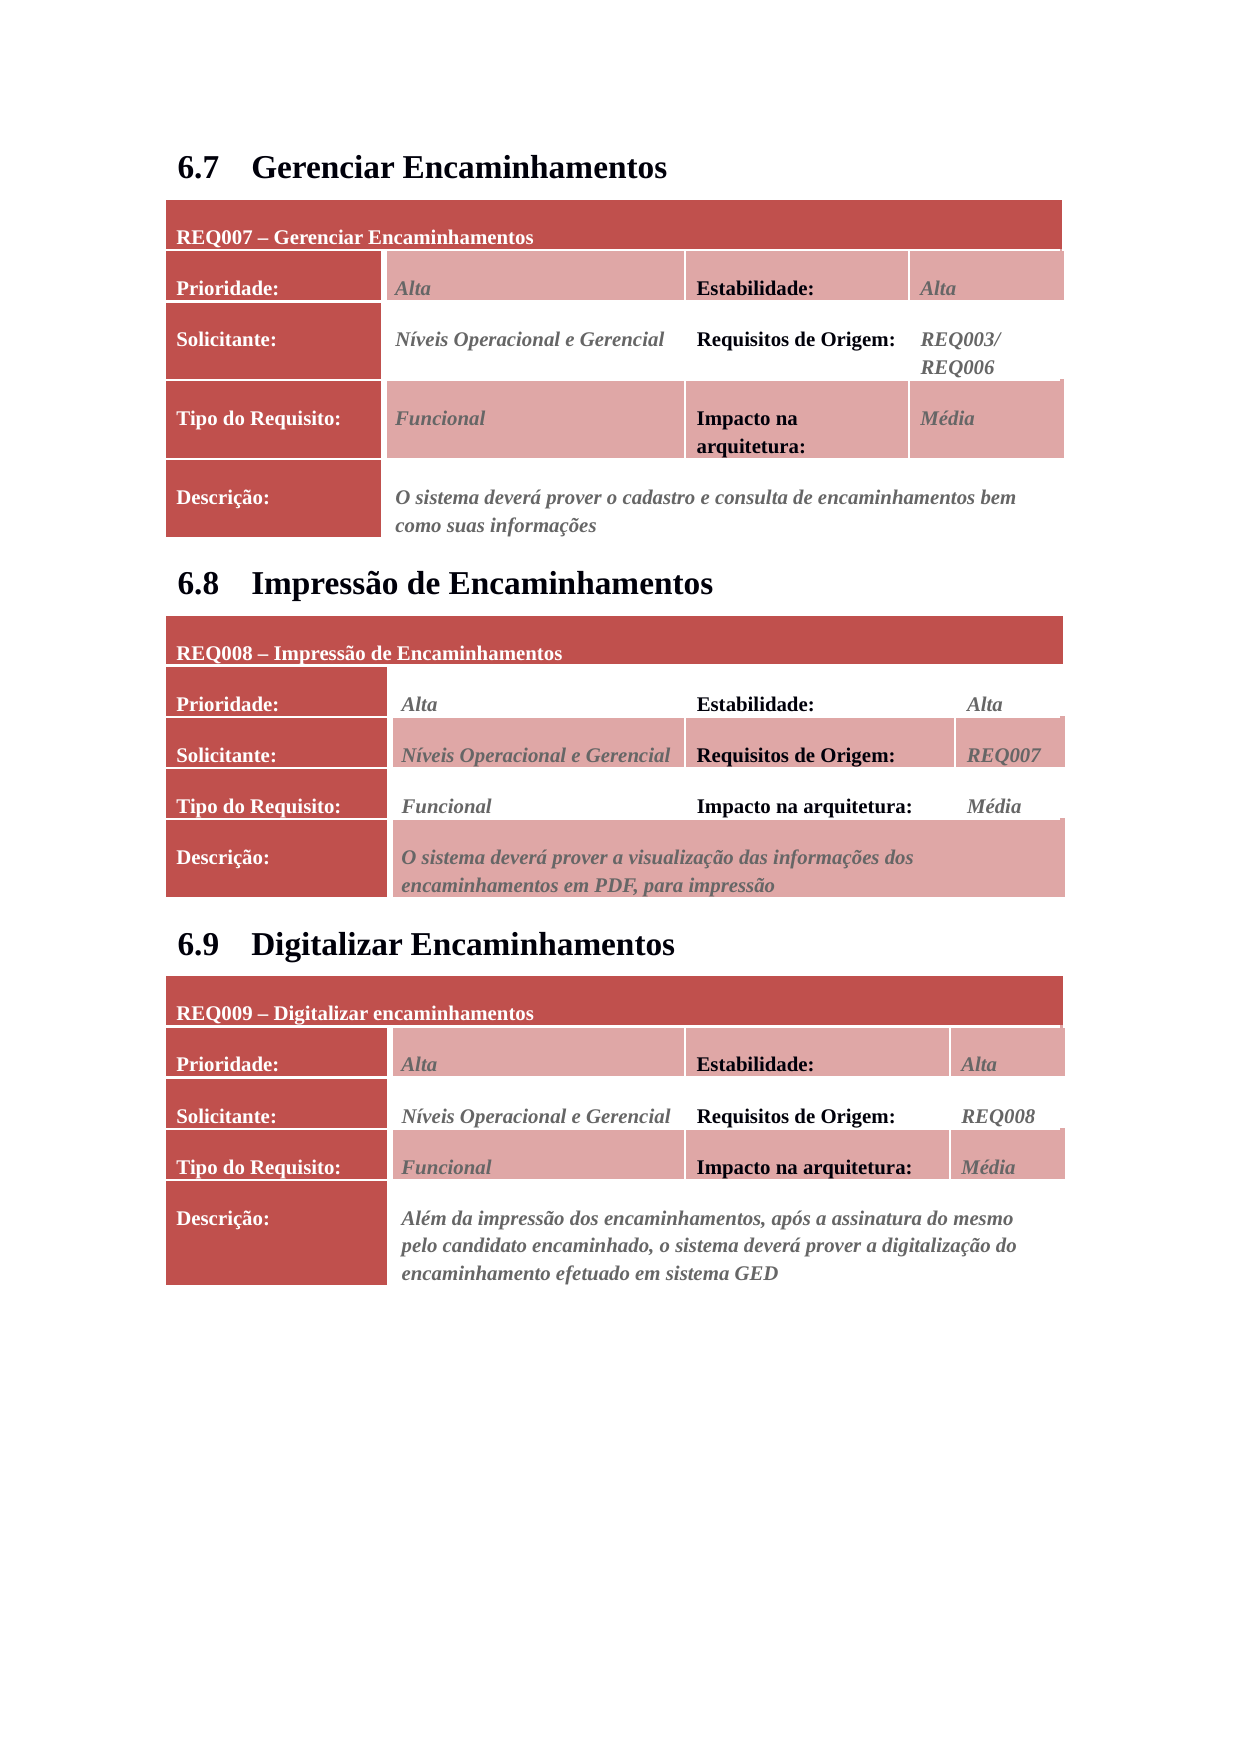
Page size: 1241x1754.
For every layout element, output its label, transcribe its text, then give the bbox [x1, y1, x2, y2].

table_cell REQ008 [951, 1076, 1065, 1128]
table_cell Níveis Operacional e Gerencial [387, 303, 684, 379]
table_header REQ009 – Digitalizar encaminhamentos [166, 976, 1063, 1025]
table_cell Média [910, 379, 1064, 458]
table_cell Prioridade: [166, 667, 387, 716]
table_cell Descrição: [166, 460, 381, 537]
table_cell Alta [387, 251, 684, 300]
table_cell Níveis Operacional e Gerencial [393, 1079, 684, 1128]
table_cell Requisitos de Origem: [686, 303, 908, 379]
table_cell Média [951, 1128, 1065, 1179]
text 6.8 Impressão de Encaminhamentos [177, 563, 1063, 601]
table_cell Níveis Operacional e Gerencial [393, 718, 684, 767]
table_cell Solicitante: [166, 1079, 387, 1128]
text 6.9 Digitalizar Encaminhamentos [177, 924, 1063, 962]
table_cell Alta [910, 249, 1064, 300]
table_cell Além da impressão dos encaminhamentos, após a assinatura do mesmo pelo candidato encaminhado, o sistema deverá prover a digitalização do encaminhamento efetuado em sistema GED [393, 1179, 1065, 1285]
table_cell Média [956, 767, 1065, 818]
table_cell O sistema deverá prover a visualização das informações dos encaminhamentos em PDF, para impressão [393, 818, 1065, 897]
table_cell Tipo do Requisito: [166, 769, 387, 818]
table_cell Prioridade: [166, 251, 381, 300]
table_cell Funcional [393, 769, 684, 818]
table_cell Tipo do Requisito: [166, 1130, 387, 1179]
table_cell Solicitante: [166, 718, 387, 767]
table_cell Descrição: [166, 820, 387, 897]
table_cell Alta [956, 665, 1065, 716]
table_cell Estabilidade: [686, 667, 955, 716]
table_cell Estabilidade: [686, 251, 908, 300]
table_cell Descrição: [166, 1181, 387, 1285]
table_cell Requisitos de Origem: [686, 718, 954, 767]
table_cell Estabilidade: [686, 1028, 949, 1076]
table_cell Alta [393, 1028, 684, 1076]
text 6.7 Gerenciar Encaminhamentos [177, 148, 1063, 186]
table_cell O sistema deverá prover o cadastro e consulta de encaminhamentos bem como suas informações [387, 458, 1064, 537]
table_cell Impacto na arquitetura: [686, 381, 908, 458]
table_cell Solicitante: [166, 303, 381, 379]
table_cell Impacto na arquitetura: [686, 769, 955, 818]
table_cell REQ003/ REQ006 [910, 300, 1064, 379]
table_cell Impacto na arquitetura: [686, 1130, 949, 1179]
table_cell Prioridade: [166, 1028, 387, 1076]
table_cell Alta [393, 667, 684, 716]
table_cell Tipo do Requisito: [166, 381, 381, 458]
table_cell Funcional [387, 381, 684, 458]
table_header REQ007 – Gerenciar Encaminhamentos [166, 200, 1062, 249]
table_cell REQ007 [956, 716, 1065, 767]
table_cell Alta [951, 1025, 1065, 1076]
table_cell Requisitos de Origem: [686, 1079, 949, 1128]
table_header REQ008 – Impressão de Encaminhamentos [166, 616, 1063, 664]
table_cell Funcional [393, 1130, 684, 1179]
